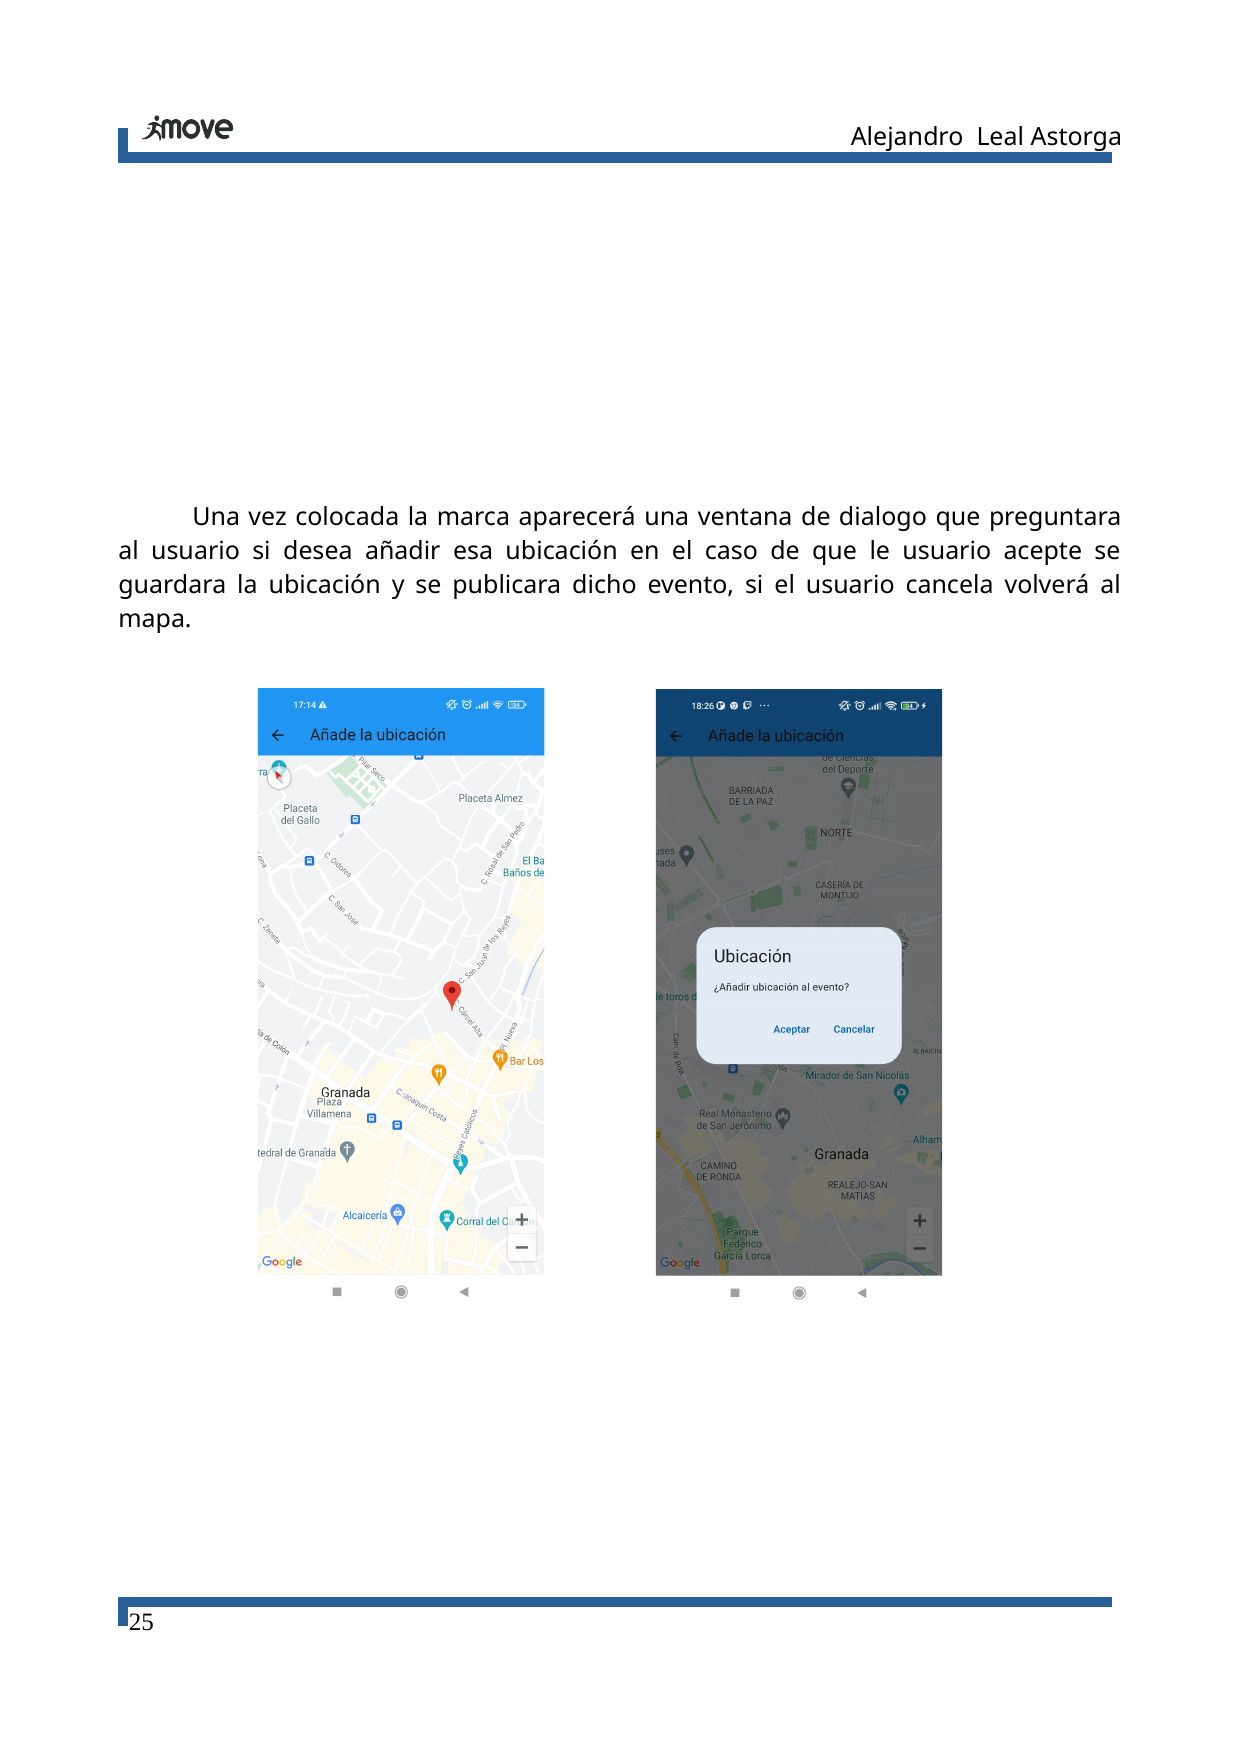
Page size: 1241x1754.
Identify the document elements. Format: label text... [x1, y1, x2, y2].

text Una vez colocada la marca aparecerá una ventana de dialogo que preguntara al usuario si desea añadir esa ubicación en el caso de que le usuario acepte se guardara la ubicación y se publicara dicho evento, si el usuario cancela volverá al mapa. [118, 499, 1122, 635]
picture [140, 113, 234, 141]
picture [257, 688, 545, 1309]
picture [655, 689, 943, 1310]
